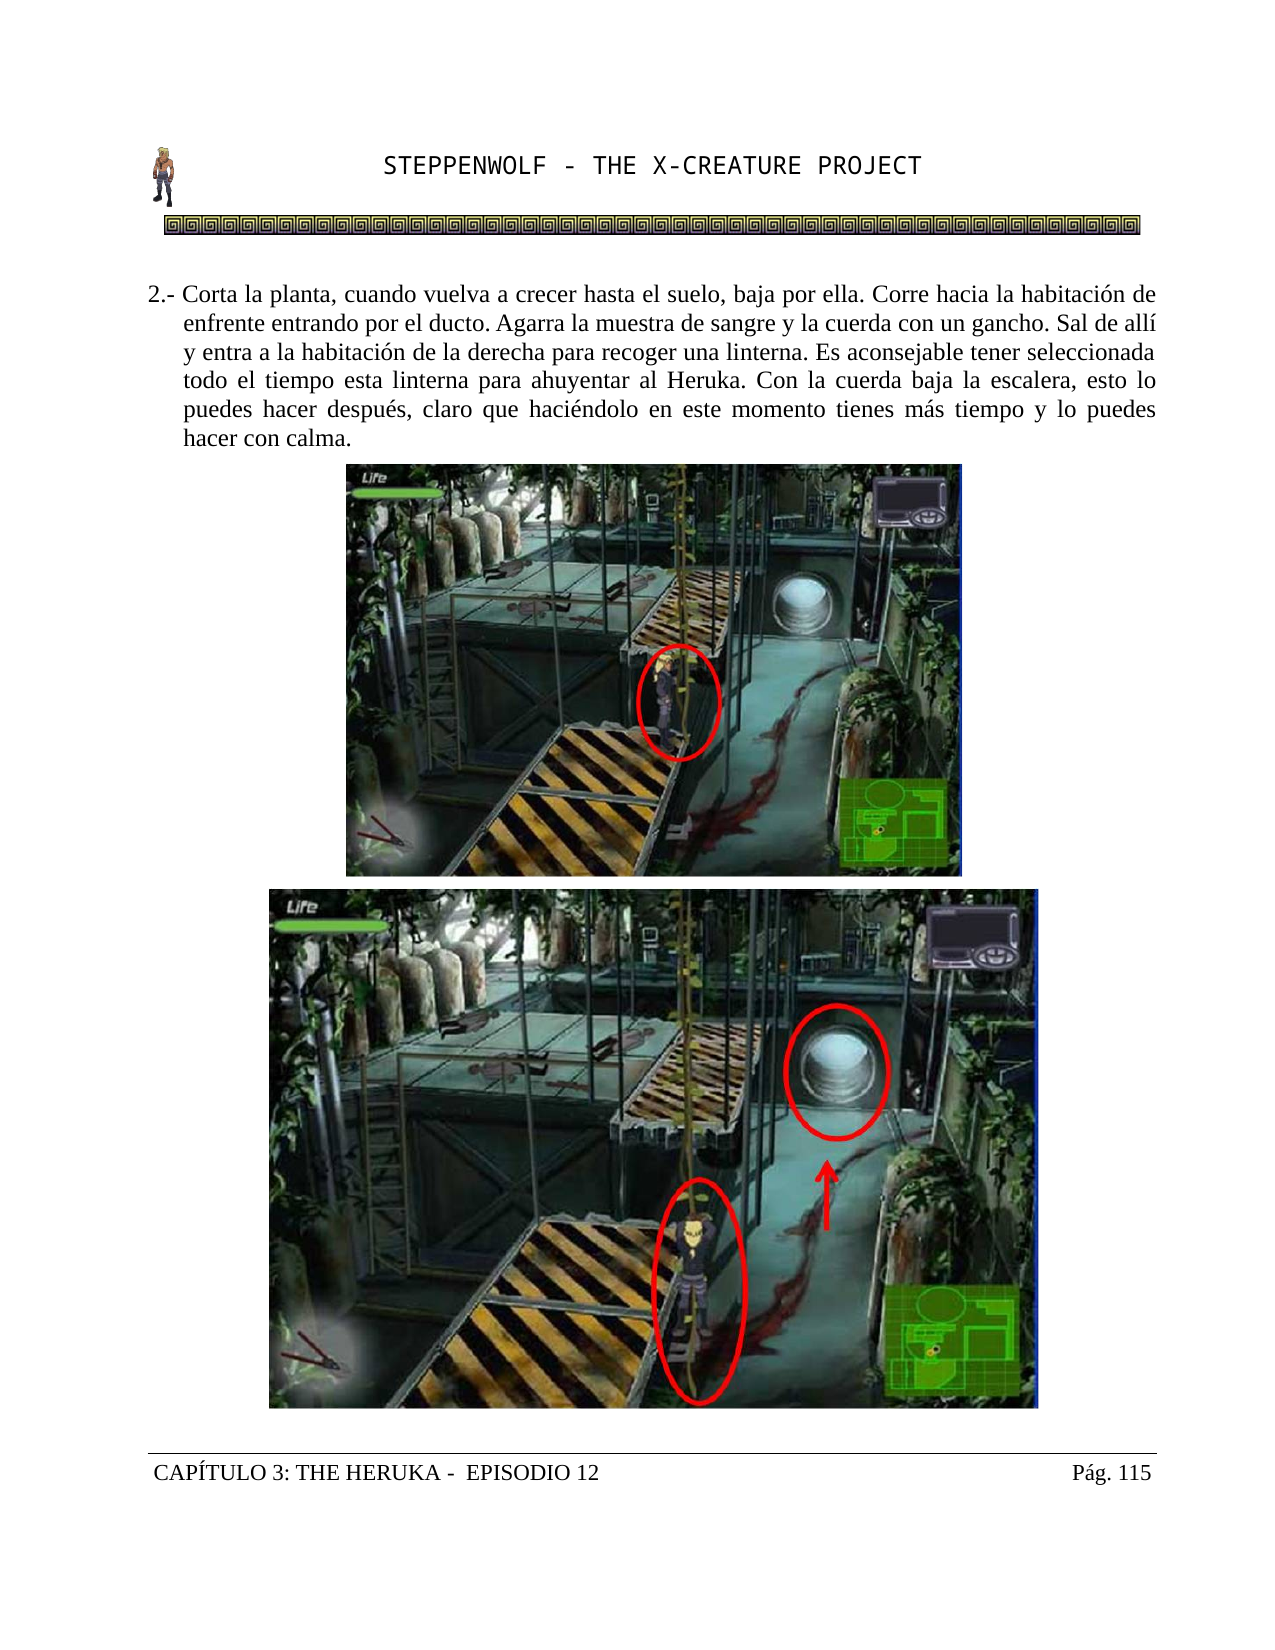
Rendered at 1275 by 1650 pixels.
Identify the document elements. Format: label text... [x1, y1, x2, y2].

picture [268, 888, 1039, 1409]
picture [345, 463, 963, 877]
picture [164, 215, 1141, 235]
text 2.- Corta la planta, cuando vuelva a crecer hasta el suelo, baja por ella. Corre hacia la habitación de enfrente entrando por el ducto. Agarra la muestra de sangre y la cuerda con un gancho. Sal de allí y entra a la habitación de la derecha para recoger una linterna. Es aconsejable tener seleccionada todo el tiempo esta linterna para ahuyentar al Heruka. Con la cuerda baja la escalera, esto lo puedes hacer después, claro que haciéndolo en este momento tienes más tiempo y lo puedes hacer con calma. [148, 279, 1157, 452]
picture [147, 147, 181, 207]
